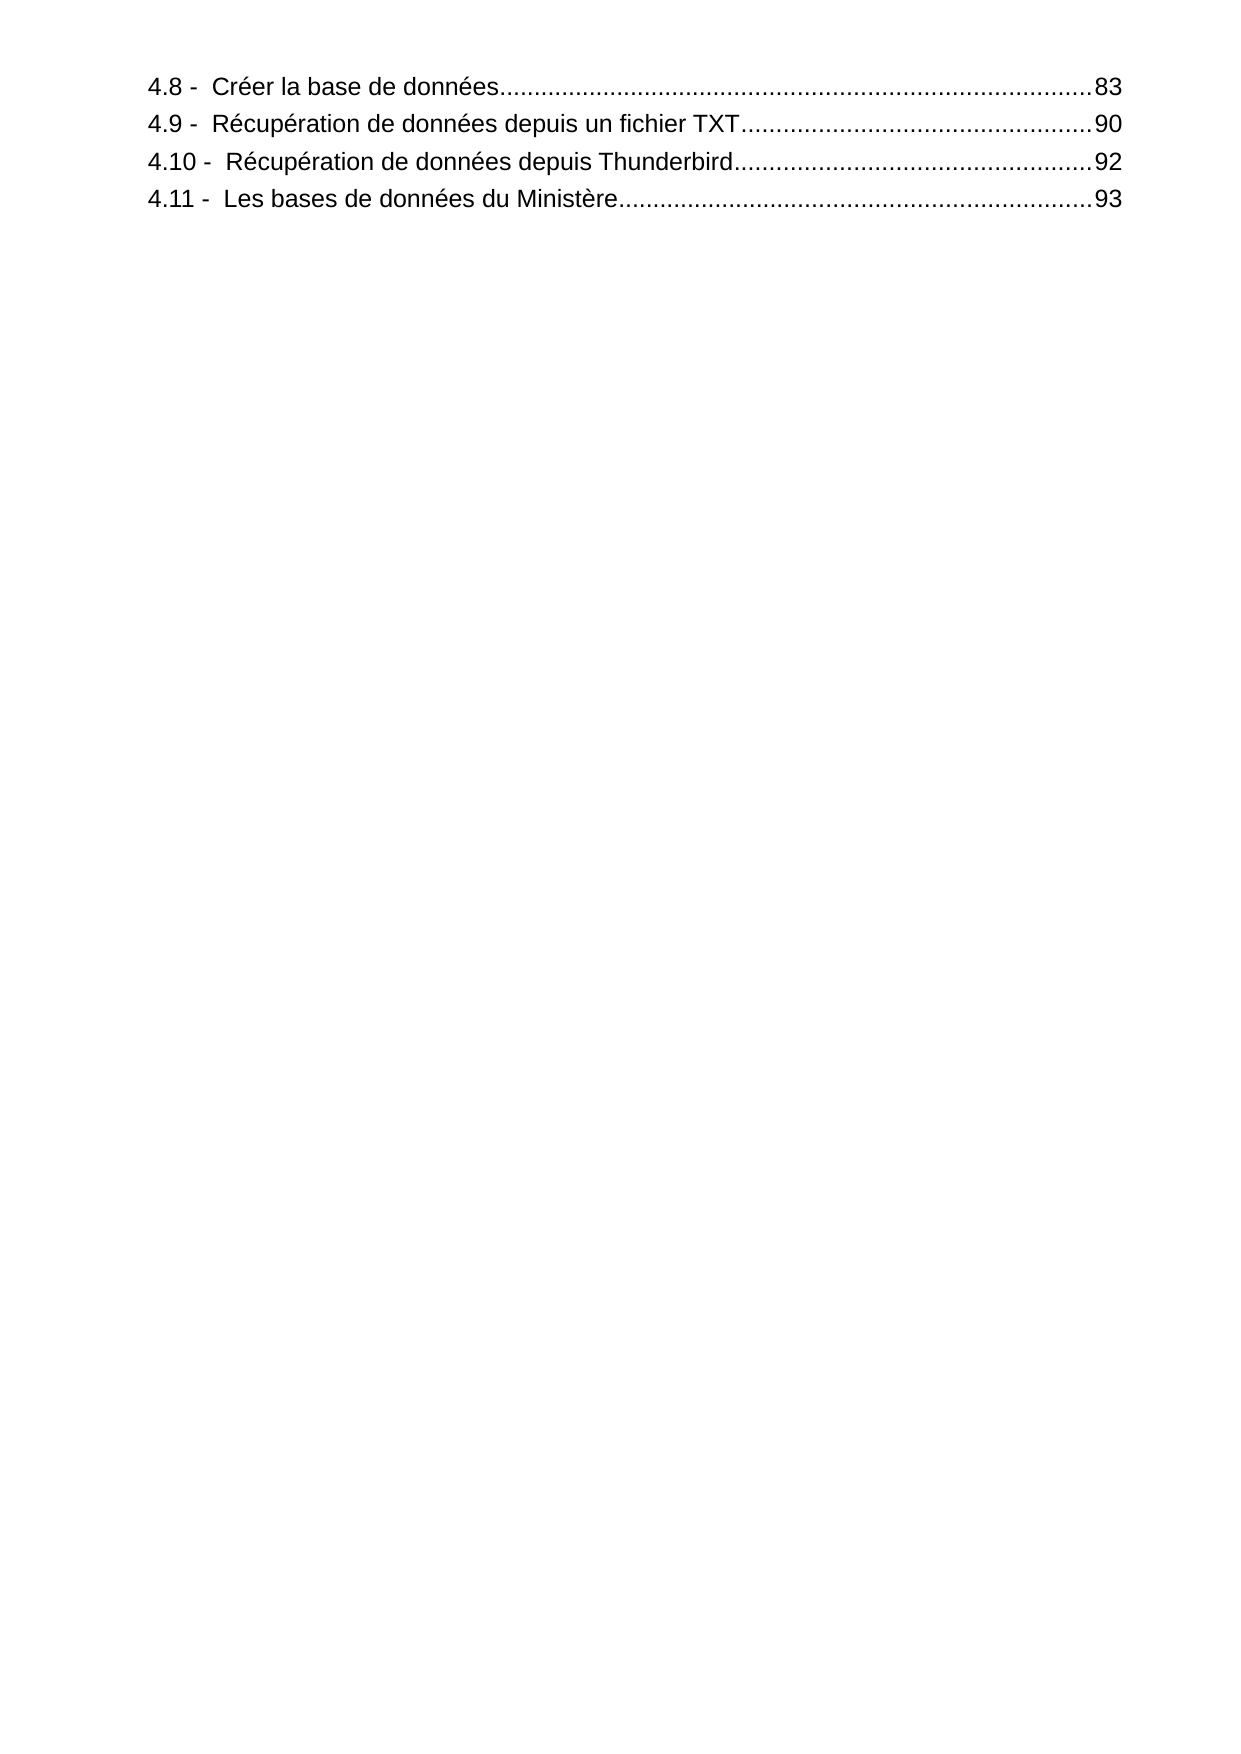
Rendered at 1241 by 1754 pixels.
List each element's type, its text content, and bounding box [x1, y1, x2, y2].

text 4.9 - Récupération de données depuis un fichier TXT 90 [148, 112, 1122, 137]
text 4.8 - Créer la base de données 83 [148, 75, 1122, 100]
text 4.10 - Récupération de données depuis Thunderbird 92 [148, 150, 1122, 175]
text 4.11 - Les bases de données du Ministère 93 [148, 187, 1122, 212]
